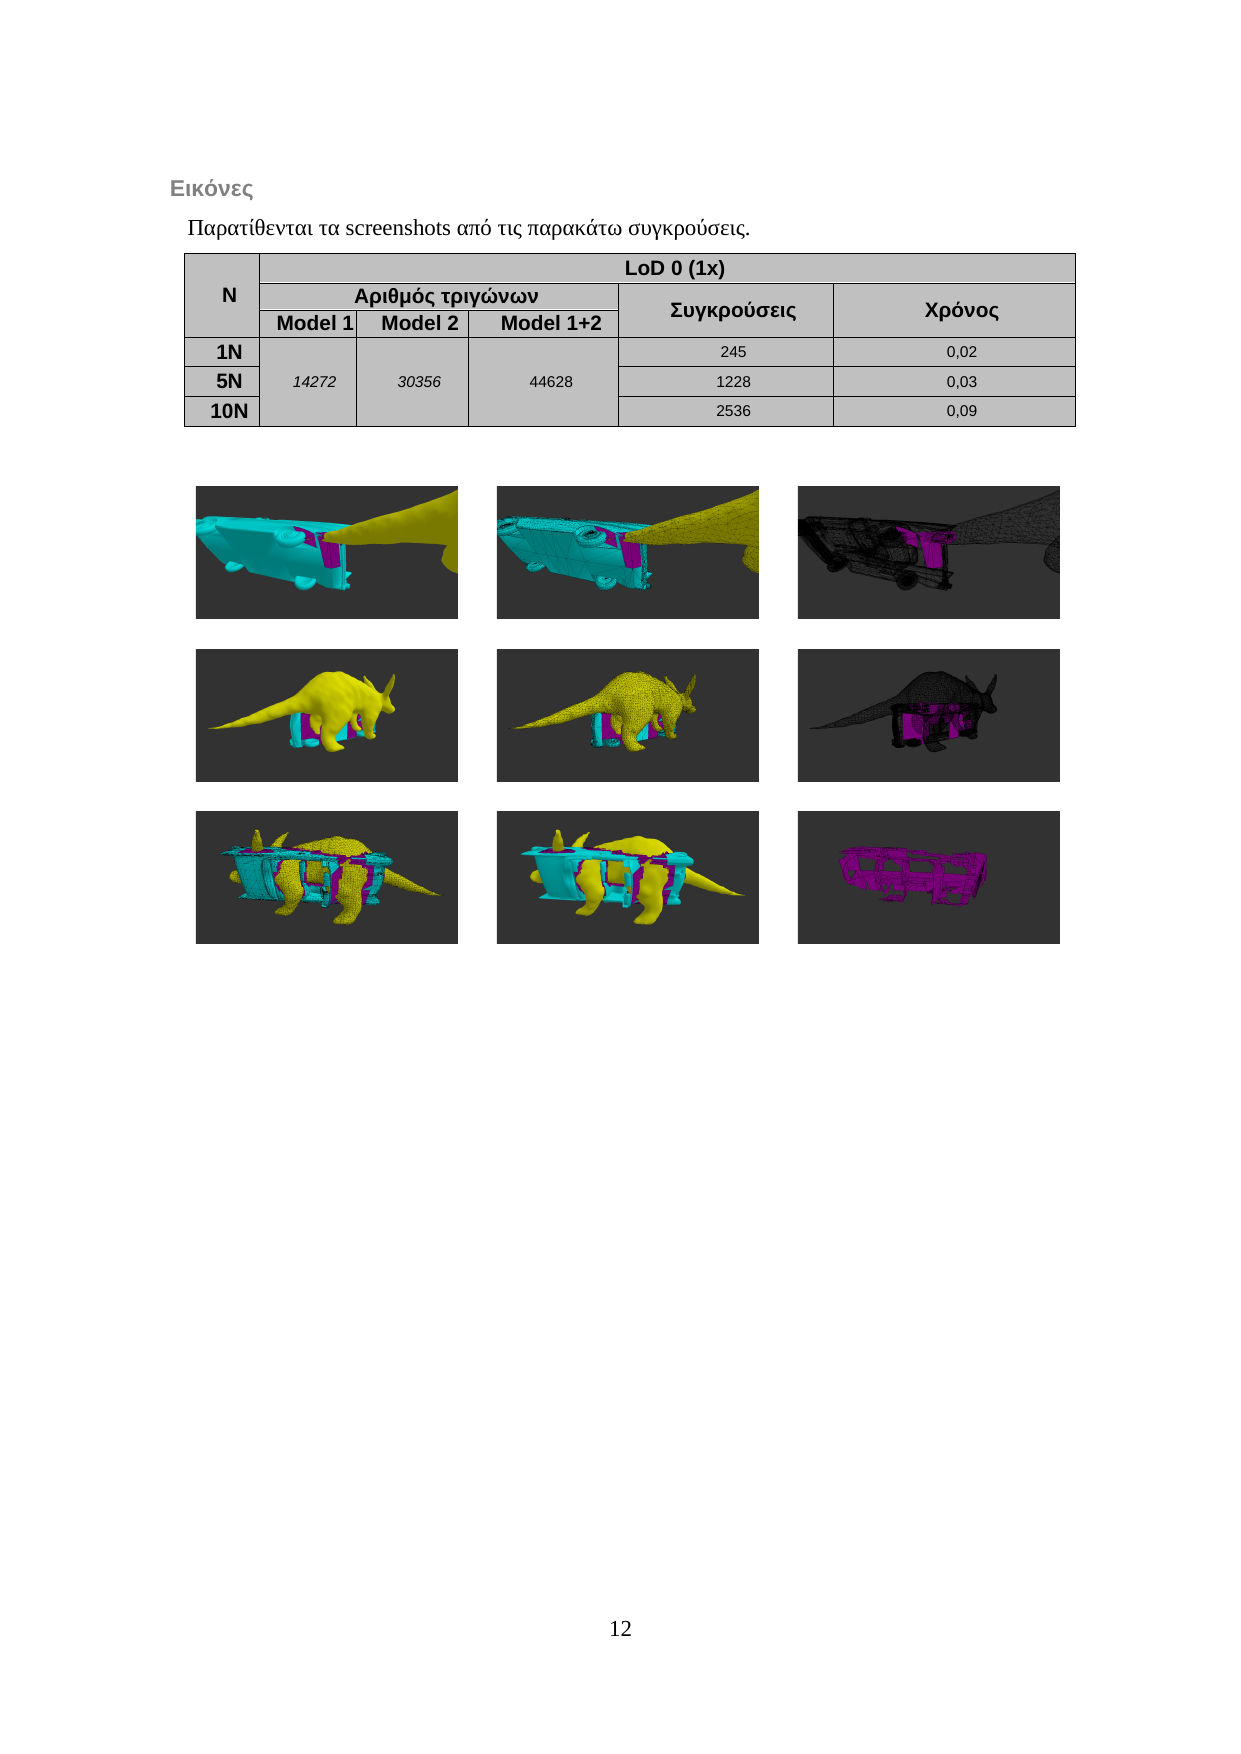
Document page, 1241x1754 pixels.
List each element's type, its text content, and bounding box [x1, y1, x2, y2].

table_cell Model 2 [357, 311, 468, 337]
picture [797, 649, 1060, 782]
picture [496, 486, 759, 619]
table_cell 0,02 [834, 338, 1075, 366]
table_cell 1228 [619, 367, 833, 396]
table_cell Model 1+2 [469, 311, 618, 337]
table_cell 10Ν [185, 397, 259, 426]
table_cell 30356 [357, 338, 468, 426]
subtitle Εικόνες [169, 175, 1053, 201]
table_cell 0,03 [834, 367, 1075, 396]
table_cell Συγκρούσεις [619, 284, 833, 337]
table_cell 44628 [469, 338, 618, 426]
table_cell 0,09 [834, 397, 1075, 426]
table_cell Χρόνος [834, 284, 1075, 337]
table_cell Model 1 [260, 311, 356, 337]
table_cell 1Ν [185, 338, 259, 366]
table_cell 2536 [619, 397, 833, 426]
picture [797, 486, 1060, 619]
text Παρατίθενται τα screenshots από τις παρακάτω συγκρούσεις. [187, 214, 1053, 240]
table_header LoD 0 (1x) [260, 254, 1075, 282]
picture [195, 486, 458, 619]
table_cell Αριθμός τριγώνων [260, 284, 618, 309]
picture [195, 811, 458, 944]
picture [797, 811, 1060, 944]
table_cell 245 [619, 338, 833, 366]
table_header Ν [185, 254, 259, 337]
picture [195, 649, 458, 782]
table_cell 5Ν [185, 367, 259, 396]
picture [496, 811, 759, 944]
table_cell 14272 [260, 338, 356, 426]
picture [496, 649, 759, 782]
